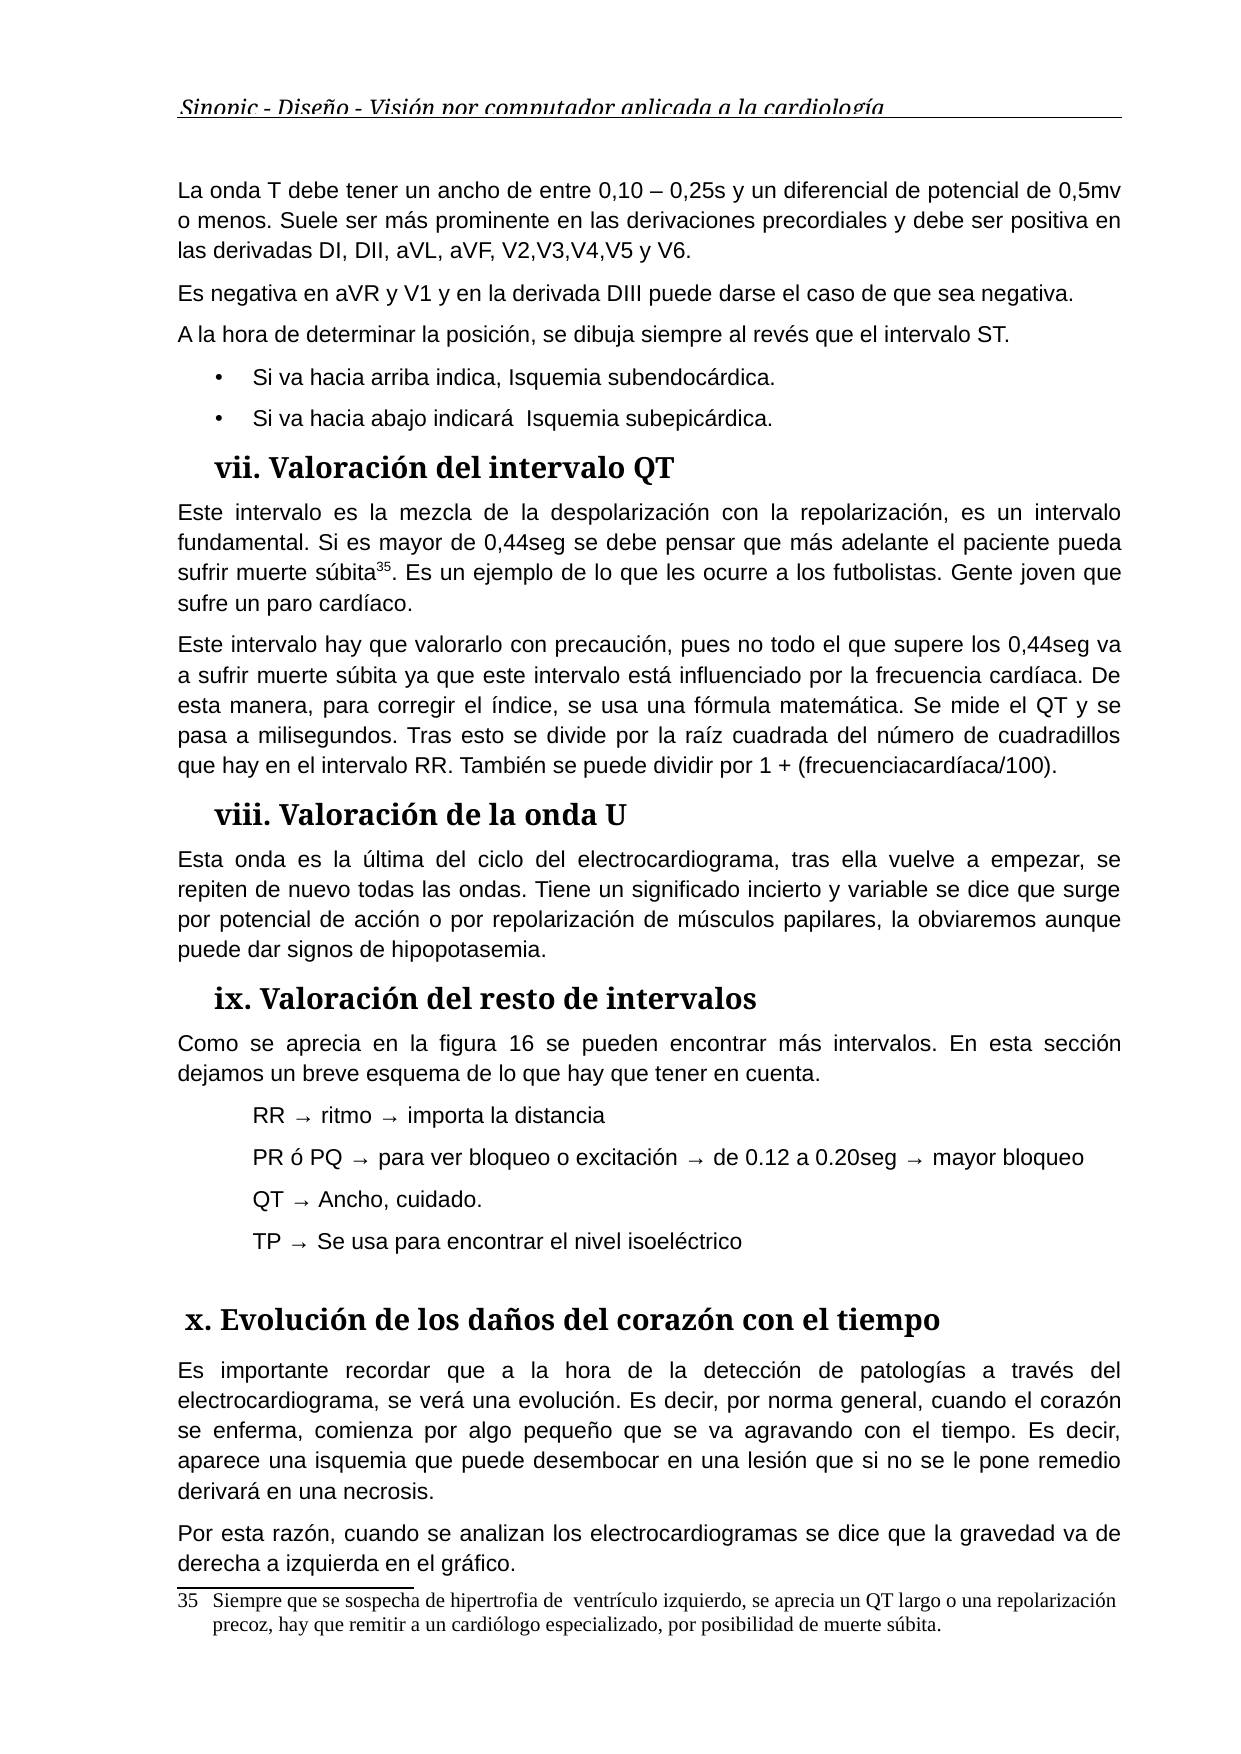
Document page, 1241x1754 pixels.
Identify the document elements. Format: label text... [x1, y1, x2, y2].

text Siempre que se sospecha de hipertrofia de ventrículo izquierdo, se aprecia un QT largo o una repolarización precoz, hay que remitir a un cardiólogo especializado, por posibilidad de muerte súbita. [177, 1588, 1122, 1636]
text Este intervalo es la mezcla de la despolarización con la repolarización, es un intervalo fundamental. Si es mayor de 0,44seg se debe pensar que más adelante el paciente pueda sufrir muerte súbita. Es un ejemplo de lo que les ocurre a los futbolistas. Gente joven que sufre un paro cardíaco. [177, 499, 1122, 616]
list RR → ritmo → importa la distancia [215, 1102, 1122, 1128]
list Valoración del resto de intervalos [207, 978, 1122, 1018]
list Valoración del intervalo QT [207, 447, 1122, 487]
list Si va hacia arriba indica, Isquemia subendocárdica. [215, 363, 1122, 390]
text Este intervalo hay que valorarlo con precaución, pues no todo el que supere los 0,44seg va a sufrir muerte súbita ya que este intervalo está influenciado por la frecuencia cardíaca. De esta manera, para corregir el índice, se usa una fórmula matemática. Se mide el QT y se pasa a milisegundos. Tras esto se divide por la raíz cuadrada del número de cuadradillos que hay en el intervalo RR. También se puede dividir por 1 + (frecuenciacardíaca/100). [177, 631, 1122, 779]
text TP → Se usa para encontrar el nivel isoeléctrico [177, 1228, 1122, 1254]
text La onda T debe tener un ancho de entre 0,10 – 0,25s y un diferencial de potencial de 0,5mv o menos. Suele ser más prominente en las derivaciones precordiales y debe ser positiva en las derivadas DI, DII, aVL, aVF, V2,V3,V4,V5 y V6. [177, 177, 1122, 264]
list QT → Ancho, cuidado. [215, 1186, 1122, 1212]
text Esta onda es la última del ciclo del electrocardiograma, tras ella vuelve a empezar, se repiten de nuevo todas las ondas. Tiene un significado incierto y variable se dice que surge por potencial de acción o por repolarización de músculos papilares, la obviaremos aunque puede dar signos de hipopotasemia. [177, 846, 1122, 963]
text Como se aprecia en la figura 16 se pueden encontrar más intervalos. En esta sección dejamos un breve esquema de lo que hay que tener en cuenta. [177, 1030, 1122, 1086]
list Valoración de la onda U [207, 794, 1122, 834]
text A la hora de determinar la posición, se dibuja siempre al revés que el intervalo ST. [177, 321, 1122, 348]
text Es importante recordar que a la hora de la detección de patologías a través del electrocardiograma, se verá una evolución. Es decir, por norma general, cuando el corazón se enferma, comienza por algo pequeño que se va agravando con el tiempo. Es decir, aparece una isquemia que puede desembocar en una lesión que si no se le pone remedio derivará en una necrosis. [177, 1357, 1122, 1504]
text Es negativa en aVR y V1 y en la derivada DIII puede darse el caso de que sea negativa. [177, 279, 1122, 306]
list Evolución de los daños del corazón con el tiempo [177, 1299, 1122, 1339]
list PR ó PQ → para ver bloqueo o excitación → de 0.12 a 0.20seg → mayor bloqueo [215, 1144, 1122, 1170]
text Por esta razón, cuando se analizan los electrocardiogramas se dice que la gravedad va de derecha a izquierda en el gráfico. [177, 1519, 1122, 1576]
list Si va hacia abajo indicará Isquemia subepicárdica. [215, 405, 1122, 432]
